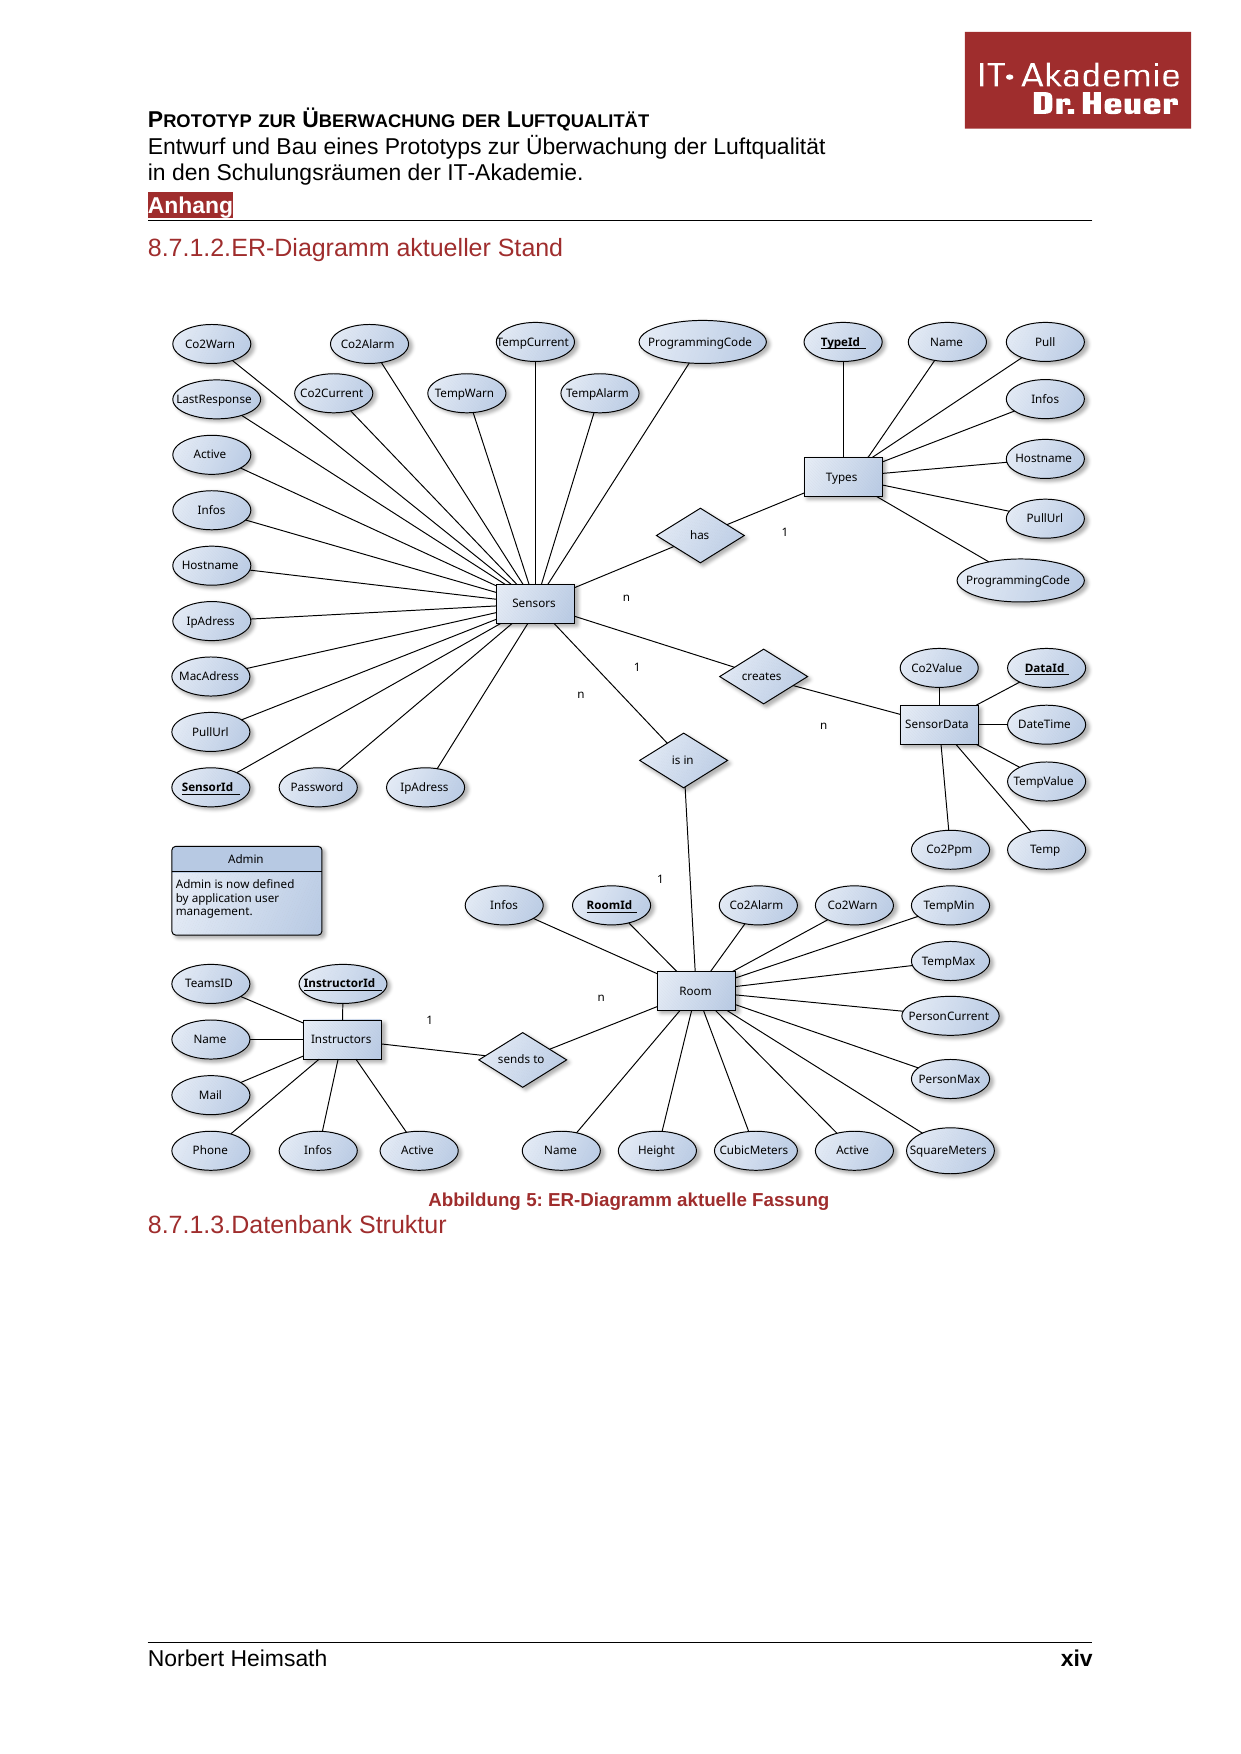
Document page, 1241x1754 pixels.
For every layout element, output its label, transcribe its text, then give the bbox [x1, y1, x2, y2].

subtitle ER-Diagramm aktueller Stand [148, 233, 1092, 262]
subtitle Datenbank Struktur [148, 309, 1092, 1239]
text Abbildung 5: ER-Diagramm aktuelle Fassung [156, 1189, 1101, 1211]
